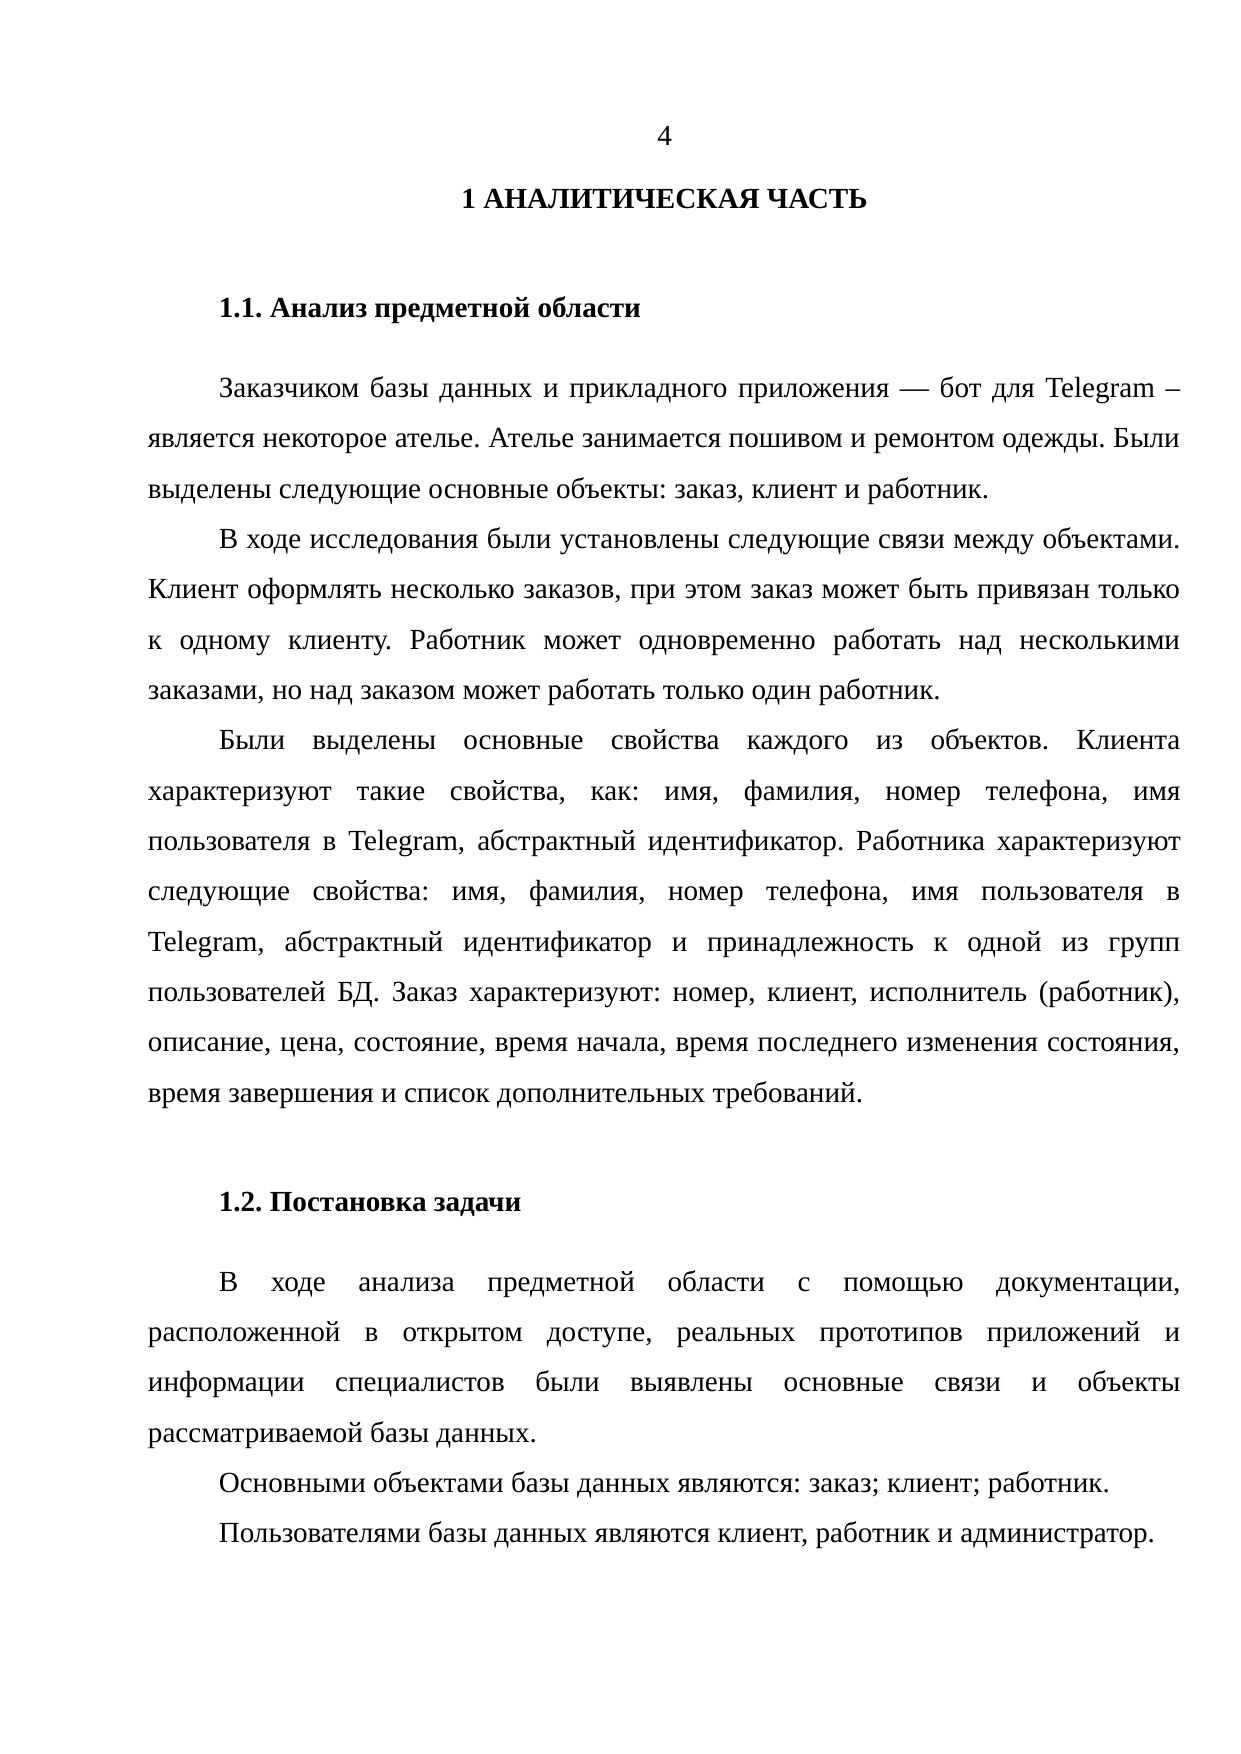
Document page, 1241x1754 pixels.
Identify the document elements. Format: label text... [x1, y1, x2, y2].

text Основными объектами базы данных являются: заказ; клиент; работник. [148, 1465, 1181, 1499]
text Пользователями базы данных являются клиент, работник и администратор. [148, 1515, 1181, 1549]
text Заказчиком базы данных и прикладного приложения — бот для Telegram – является некоторое ателье. Ателье занимается пошивом и ремонтом одежды. Были выделены следующие основные объекты: заказ, клиент и работник. [148, 370, 1181, 504]
text В ходе исследования были установлены следующие связи между объектами. Клиент оформлять несколько заказов, при этом заказ может быть привязан только к одному клиенту. Работник может одновременно работать над несколькими заказами, но над заказом может работать только один работник. [148, 521, 1181, 706]
subtitle Постановка задачи [148, 1184, 1181, 1218]
subtitle Анализ предметной области [148, 291, 1181, 324]
text Были выделены основные свойства каждого из объектов. Клиента характеризуют такие свойства, как: имя, фамилия, номер телефона, имя пользователя в Telegram, абстрактный идентификатор. Работника характеризуют следующие свойства: имя, фамилия, номер телефона, имя пользователя в Telegram, абстрактный идентификатор и принадлежность к одной из групп пользователей БД. Заказ характеризуют: номер, клиент, исполнитель (работник), описание, цена, состояние, время начала, время последнего изменения состояния, время завершения и список дополнительных требований. [148, 722, 1181, 1108]
subtitle Аналитическая часть [148, 181, 1181, 215]
text В ходе анализа предметной области с помощью документации, расположенной в открытом доступе, реальных прототипов приложений и информации специалистов были выявлены основные связи и объекты рассматриваемой базы данных. [148, 1264, 1181, 1448]
